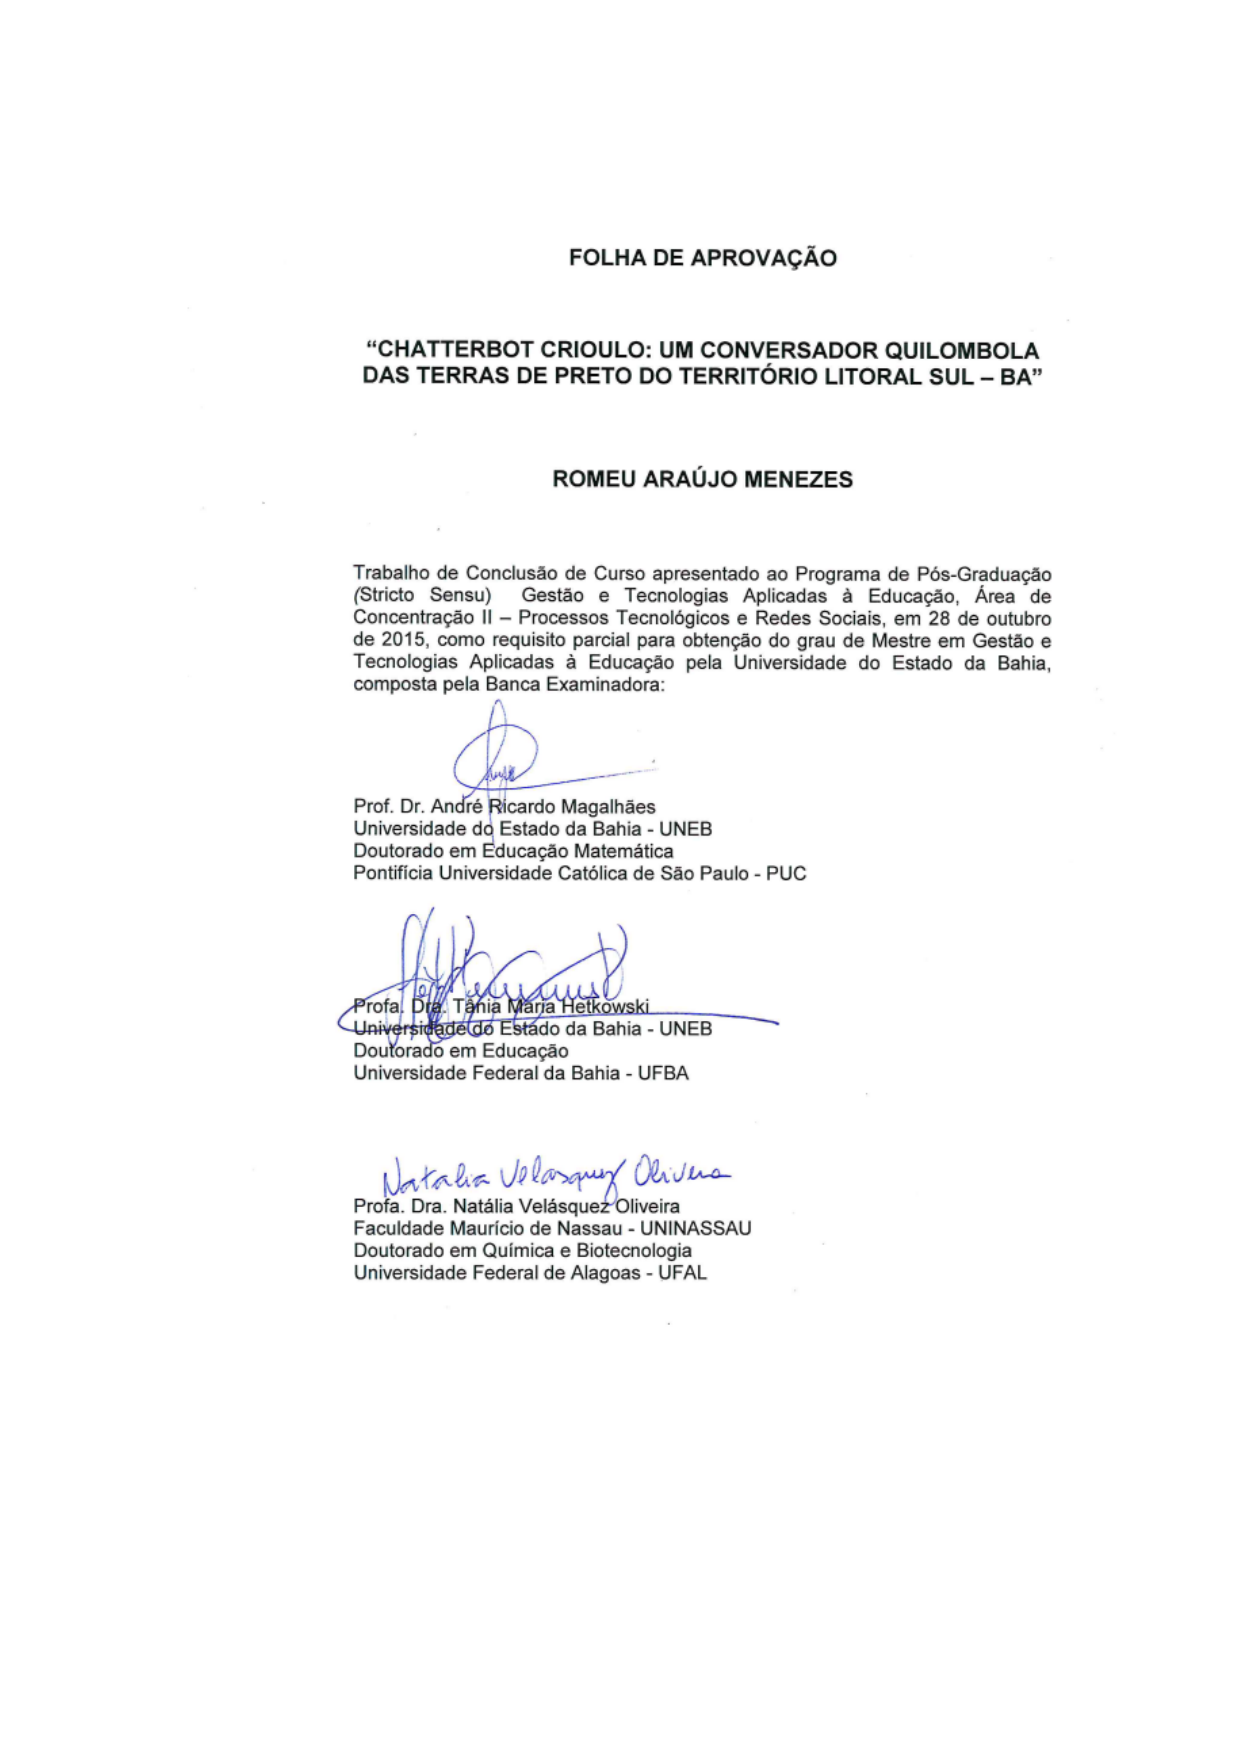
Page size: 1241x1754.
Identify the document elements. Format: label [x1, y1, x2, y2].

picture [177, 233, 1122, 1337]
